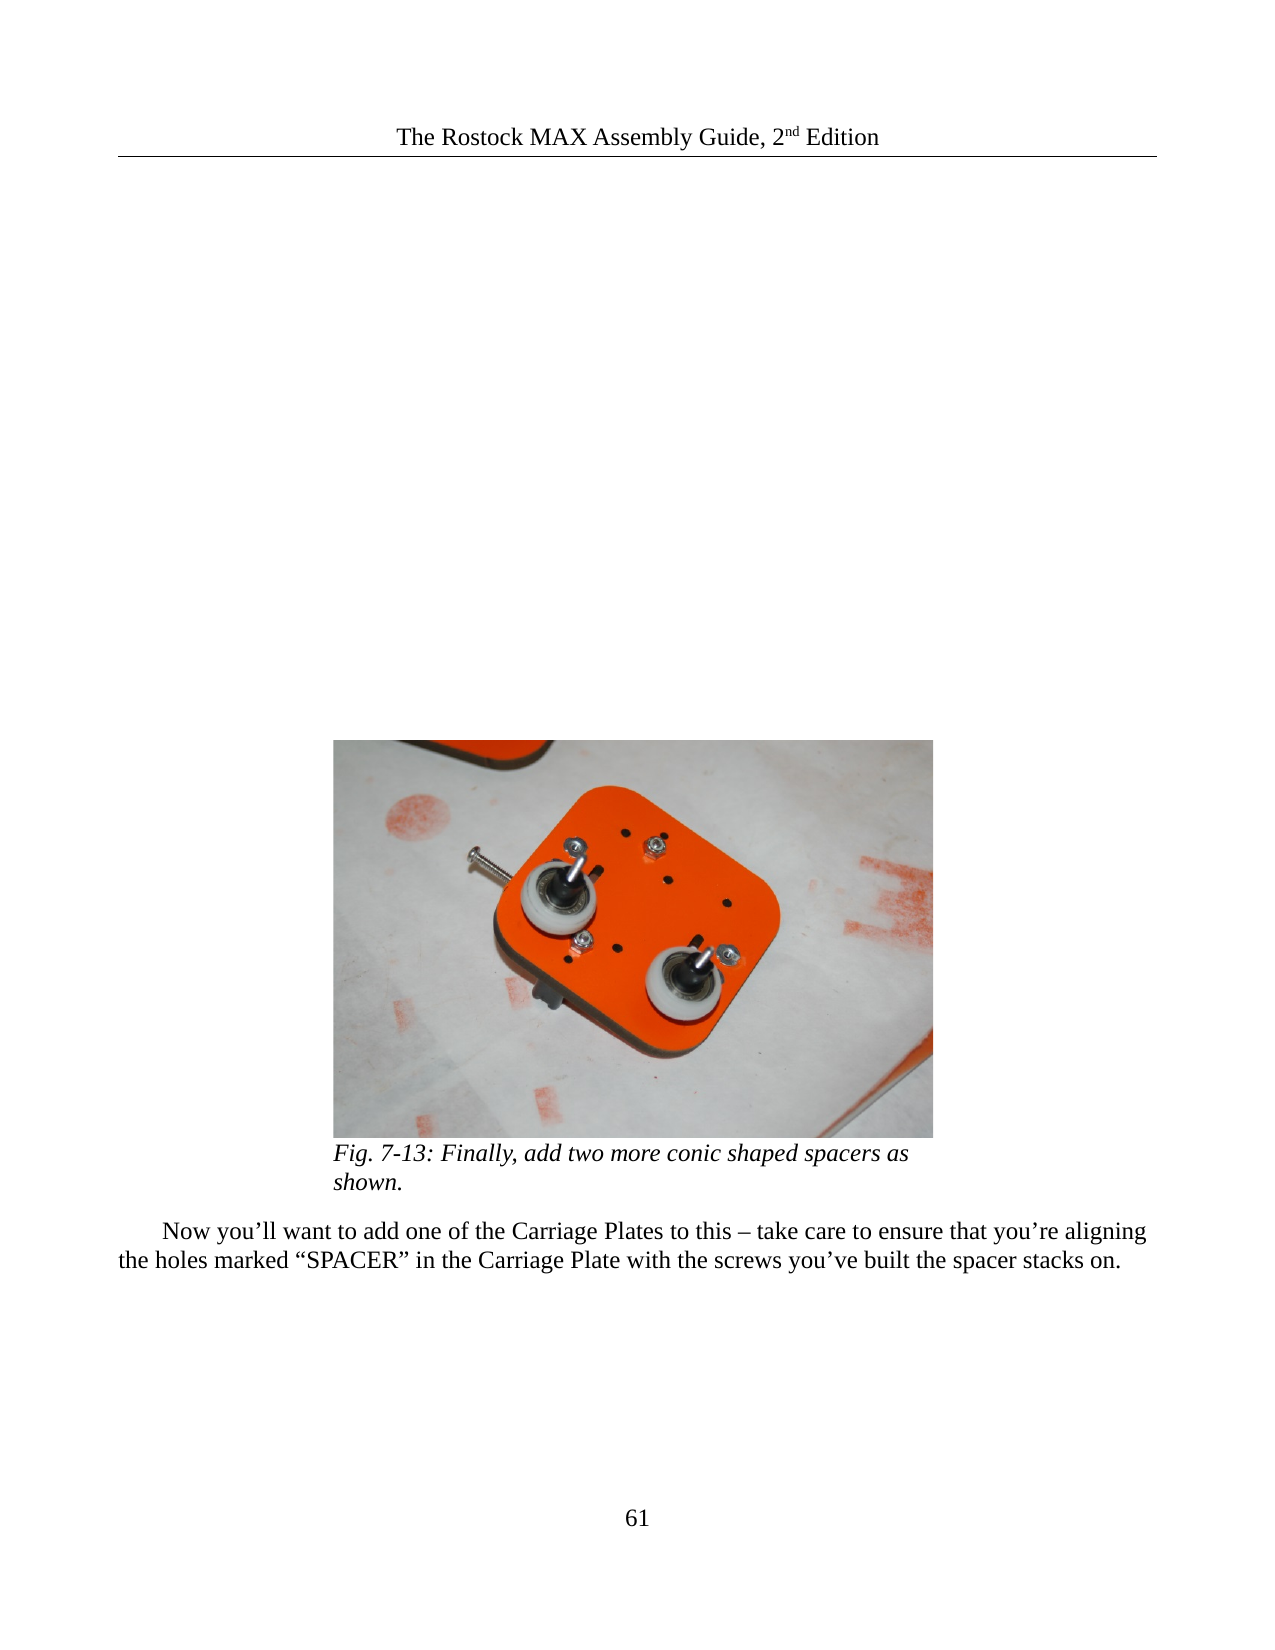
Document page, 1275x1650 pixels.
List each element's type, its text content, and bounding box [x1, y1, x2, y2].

text Now you’ll want to add one of the Carriage Plates to this – take care to ensure that you’re aligning the holes marked “SPACER” in the Carriage Plate with the screws you’ve built the spacer stacks on. [118, 1216, 1157, 1274]
text Fig. 7-13: Finally, add two more conic shaped spacers as shown. [333, 1138, 933, 1195]
picture [333, 740, 934, 1138]
